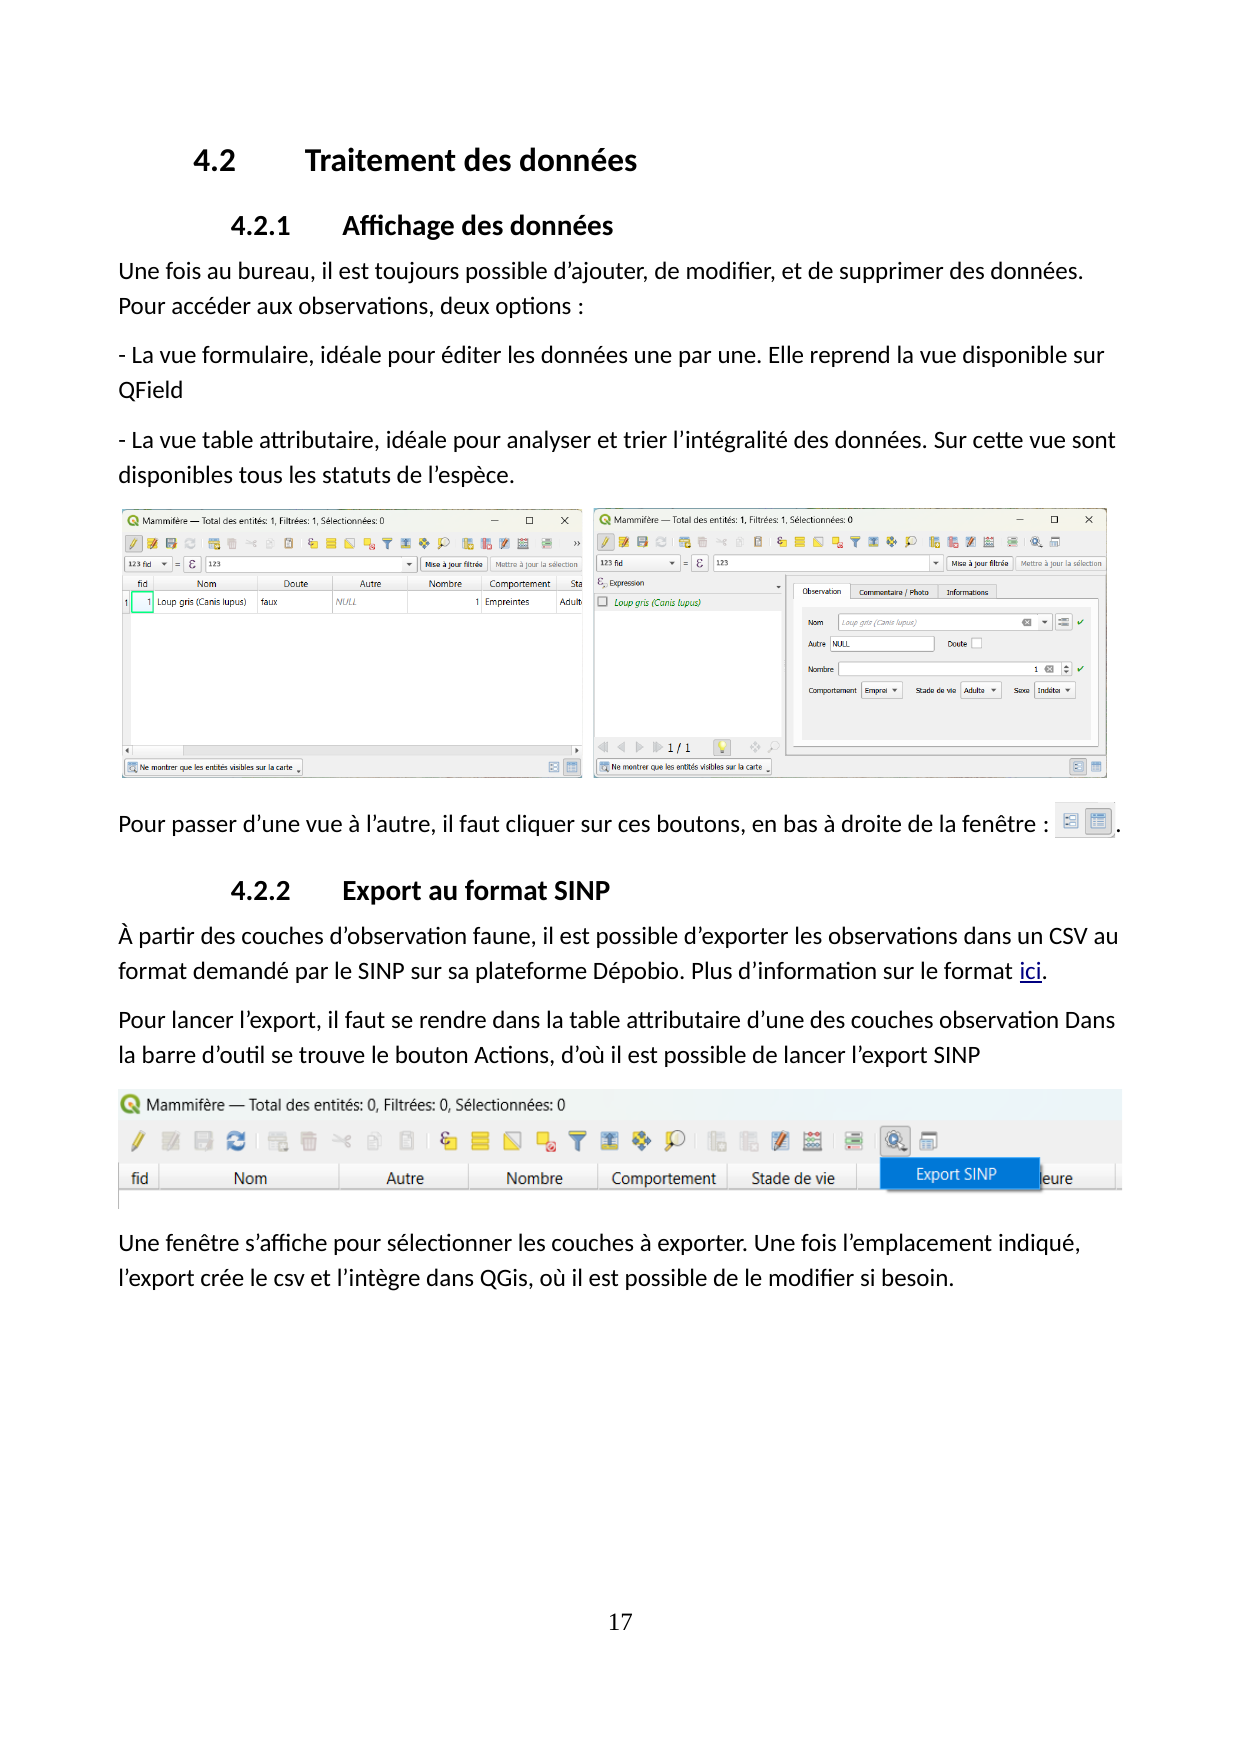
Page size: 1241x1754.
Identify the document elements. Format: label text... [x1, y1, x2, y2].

text - La vue table attributaire, idéale pour analyser et trier l’intégralité des données. Sur cette vue sont disponibles tous les statuts de l’espèce. [118, 424, 1122, 489]
text Pour passer d’une vue à l’autre, il faut cliquer sur ces boutons, en bas à droite de la fenêtre : [118, 803, 1055, 838]
picture [122, 509, 583, 778]
picture [118, 1089, 1123, 1209]
subtitle Traitement des données [193, 139, 1122, 180]
picture [1055, 802, 1116, 838]
text Une fois au bureau, il est toujours possible d’ajouter, de modifier, et de supprimer des données. Pour accéder aux observations, deux options : [118, 255, 1122, 320]
text À partir des couches d’observation faune, il est possible d’exporter les observations dans un CSV au format demandé par le SINP sur sa plateforme Dépobio. Plus d’information sur le format ici. [118, 920, 1122, 986]
text Pour lancer l’export, il faut se rendre dans la table attributaire d’une des couches observation Dans la barre d’outil se trouve le bouton Actions, d’où il est possible de lancer l’export SINP [118, 1005, 1122, 1070]
subtitle Export au format SINP [231, 872, 1122, 908]
text - La vue formulaire, idéale pour éditer les données une par une. Elle reprend la vue disponible sur QField [118, 339, 1122, 405]
subtitle Affichage des données [231, 207, 1122, 242]
text Une fenêtre s’affiche pour sélectionner les couches à exporter. Une fois l’emplacement indiqué, l’export crée le csv et l’intègre dans QGis, où il est possible de le modifier si besoin. [118, 1228, 1122, 1293]
picture [593, 508, 1107, 778]
text . [1116, 803, 1122, 838]
